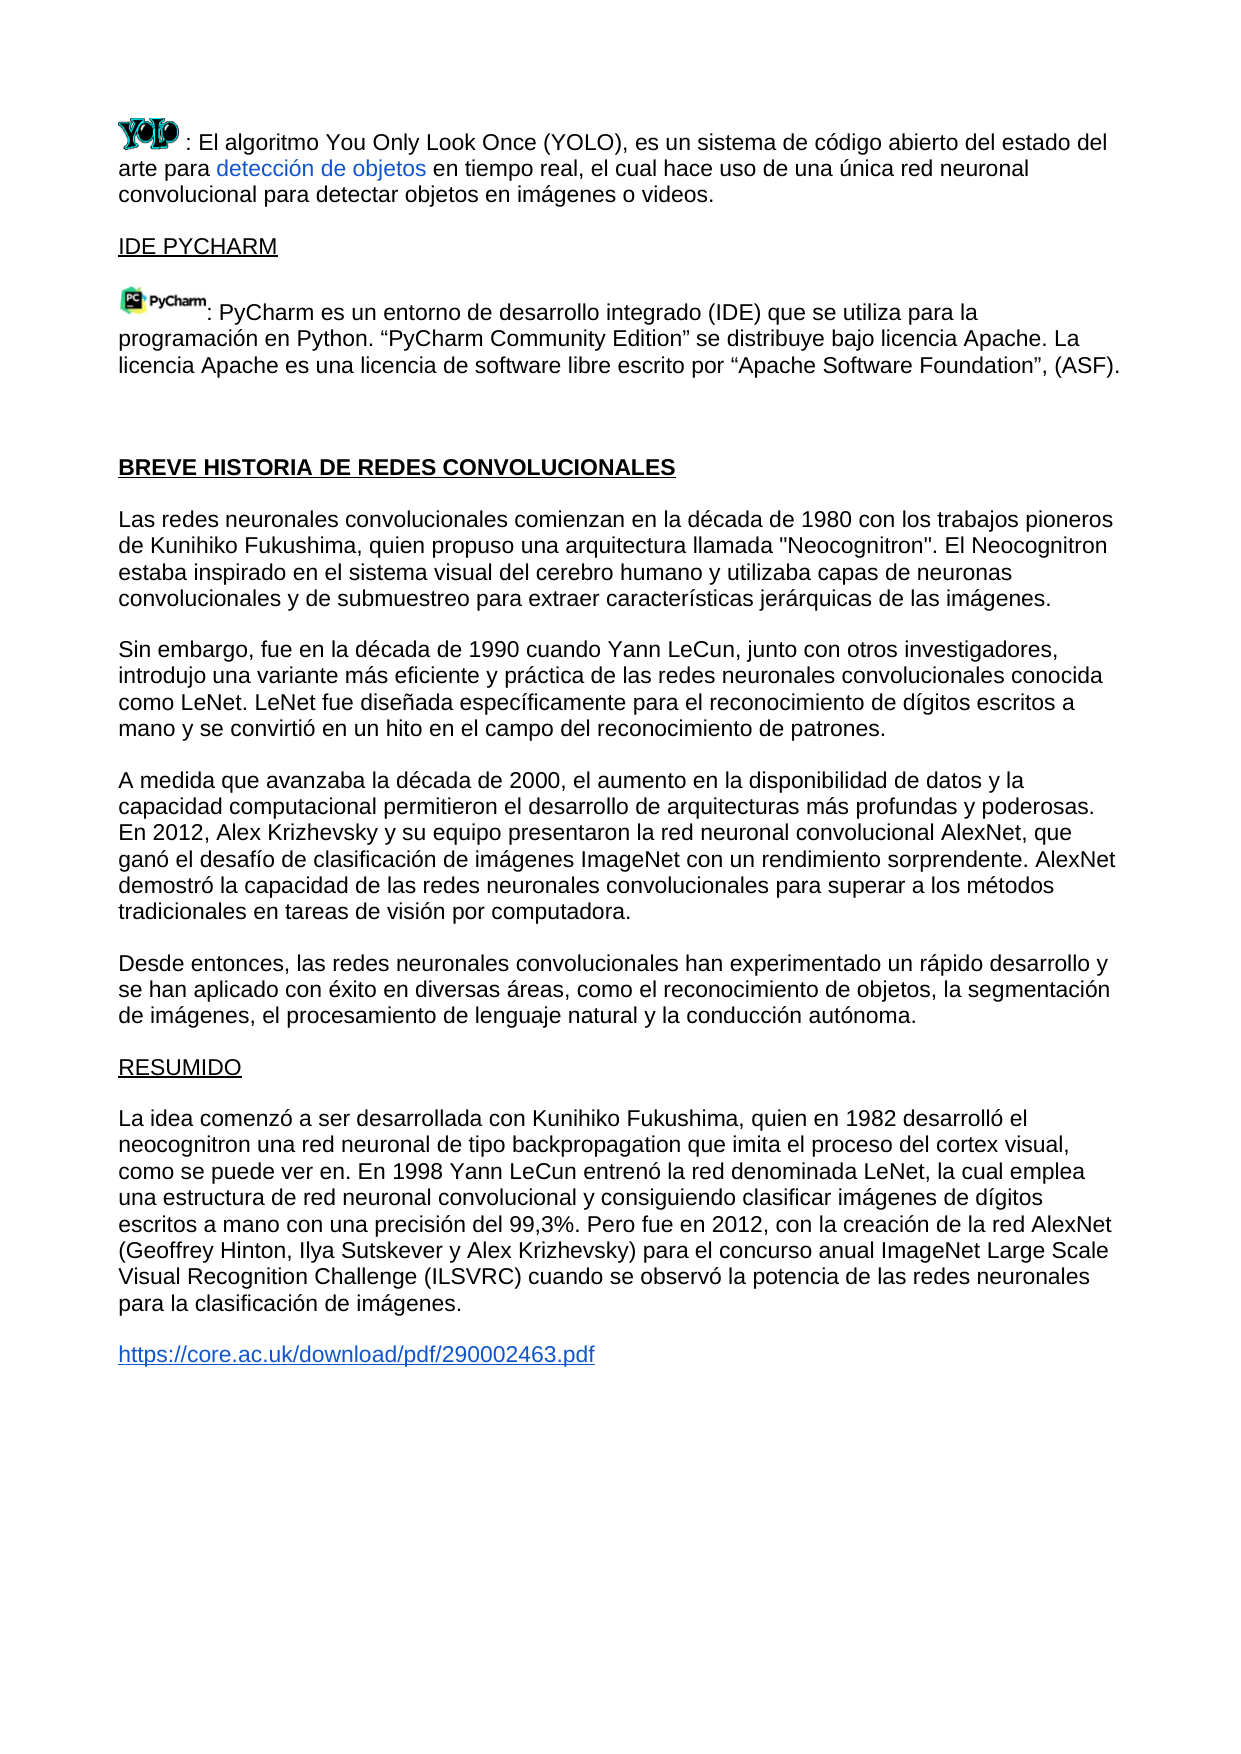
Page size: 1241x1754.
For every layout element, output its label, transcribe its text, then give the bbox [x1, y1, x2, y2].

text RESUMIDO [118, 1054, 1122, 1080]
text La idea comenzó a ser desarrollada con Kunihiko Fukushima, quien en 1982 desarrolló el neocognitron una red neuronal de tipo backpropagation que imita el proceso del cortex visual, como se puede ver en. En 1998 Yann LeCun entrenó la red denominada LeNet, la cual emplea una estructura de red neuronal convolucional y consiguiendo clasificar imágenes de dígitos escritos a mano con una precisión del 99,3%. Pero fue en 2012, con la creación de la red AlexNet (Geoffrey Hinton, Ilya Sutskever y Alex Krizhevsky) para el concurso anual ImageNet Large Scale Visual Recognition Challenge (ILSVRC) cuando se observó la potencia de las redes neuronales para la clasificación de imágenes. [118, 1105, 1122, 1316]
text IDE PYCHARM [118, 233, 1122, 259]
picture [118, 283, 207, 321]
text Desde entonces, las redes neuronales convolucionales han experimentado un rápido desarrollo y se han aplicado con éxito en diversas áreas, como el reconocimiento de objetos, la segmentación de imágenes, el procesamiento de lenguaje natural y la conducción autónoma. [118, 950, 1122, 1029]
picture [118, 118, 179, 150]
text Las redes neuronales convolucionales comienzan en la década de 1980 con los trabajos pioneros de Kunihiko Fukushima, quien propuso una arquitectura llamada "Neocognitron". El Neocognitron estaba inspirado en el sistema visual del cerebro humano y utilizaba capas de neuronas convolucionales y de submuestreo para extraer características jerárquicas de las imágenes. [118, 506, 1122, 611]
text Sin embargo, fue en la década de 1990 cuando Yann LeCun, junto con otros investigadores, introdujo una variante más eficiente y práctica de las redes neuronales convolucionales conocida como LeNet. LeNet fue diseñada específicamente para el reconocimiento de dígitos escritos a mano y se convirtió en un hito en el campo del reconocimiento de patrones. [118, 636, 1122, 742]
text BREVE HISTORIA DE REDES CONVOLUCIONALES [118, 454, 1122, 481]
text : El algoritmo You Only Look Once (YOLO), es un sistema de código abierto del estado del arte para detección de objetos en tiempo real, el cual hace uso de una única red neuronal convolucional para detectar objetos en imágenes o videos. [118, 118, 1122, 208]
text A medida que avanzaba la década de 2000, el aumento en la disponibilidad de datos y la capacidad computacional permitieron el desarrollo de arquitecturas más profundas y poderosas. En 2012, Alex Krizhevsky y su equipo presentaron la red neuronal convolucional AlexNet, que ganó el desafío de clasificación de imágenes ImageNet con un rendimiento sorprendente. AlexNet demostró la capacidad de las redes neuronales convolucionales para superar a los métodos tradicionales en tareas de visión por computadora. [118, 767, 1122, 925]
text https://core.ac.uk/download/pdf/290002463.pdf [118, 1341, 1122, 1367]
text : PyCharm es un entorno de desarrollo integrado (IDE) que se utiliza para la programación en Python. “PyCharm Community Edition” se distribuye bajo licencia Apache. La licencia Apache es una licencia de software libre escrito por “Apache Software Foundation”, (ASF). [118, 284, 1122, 378]
